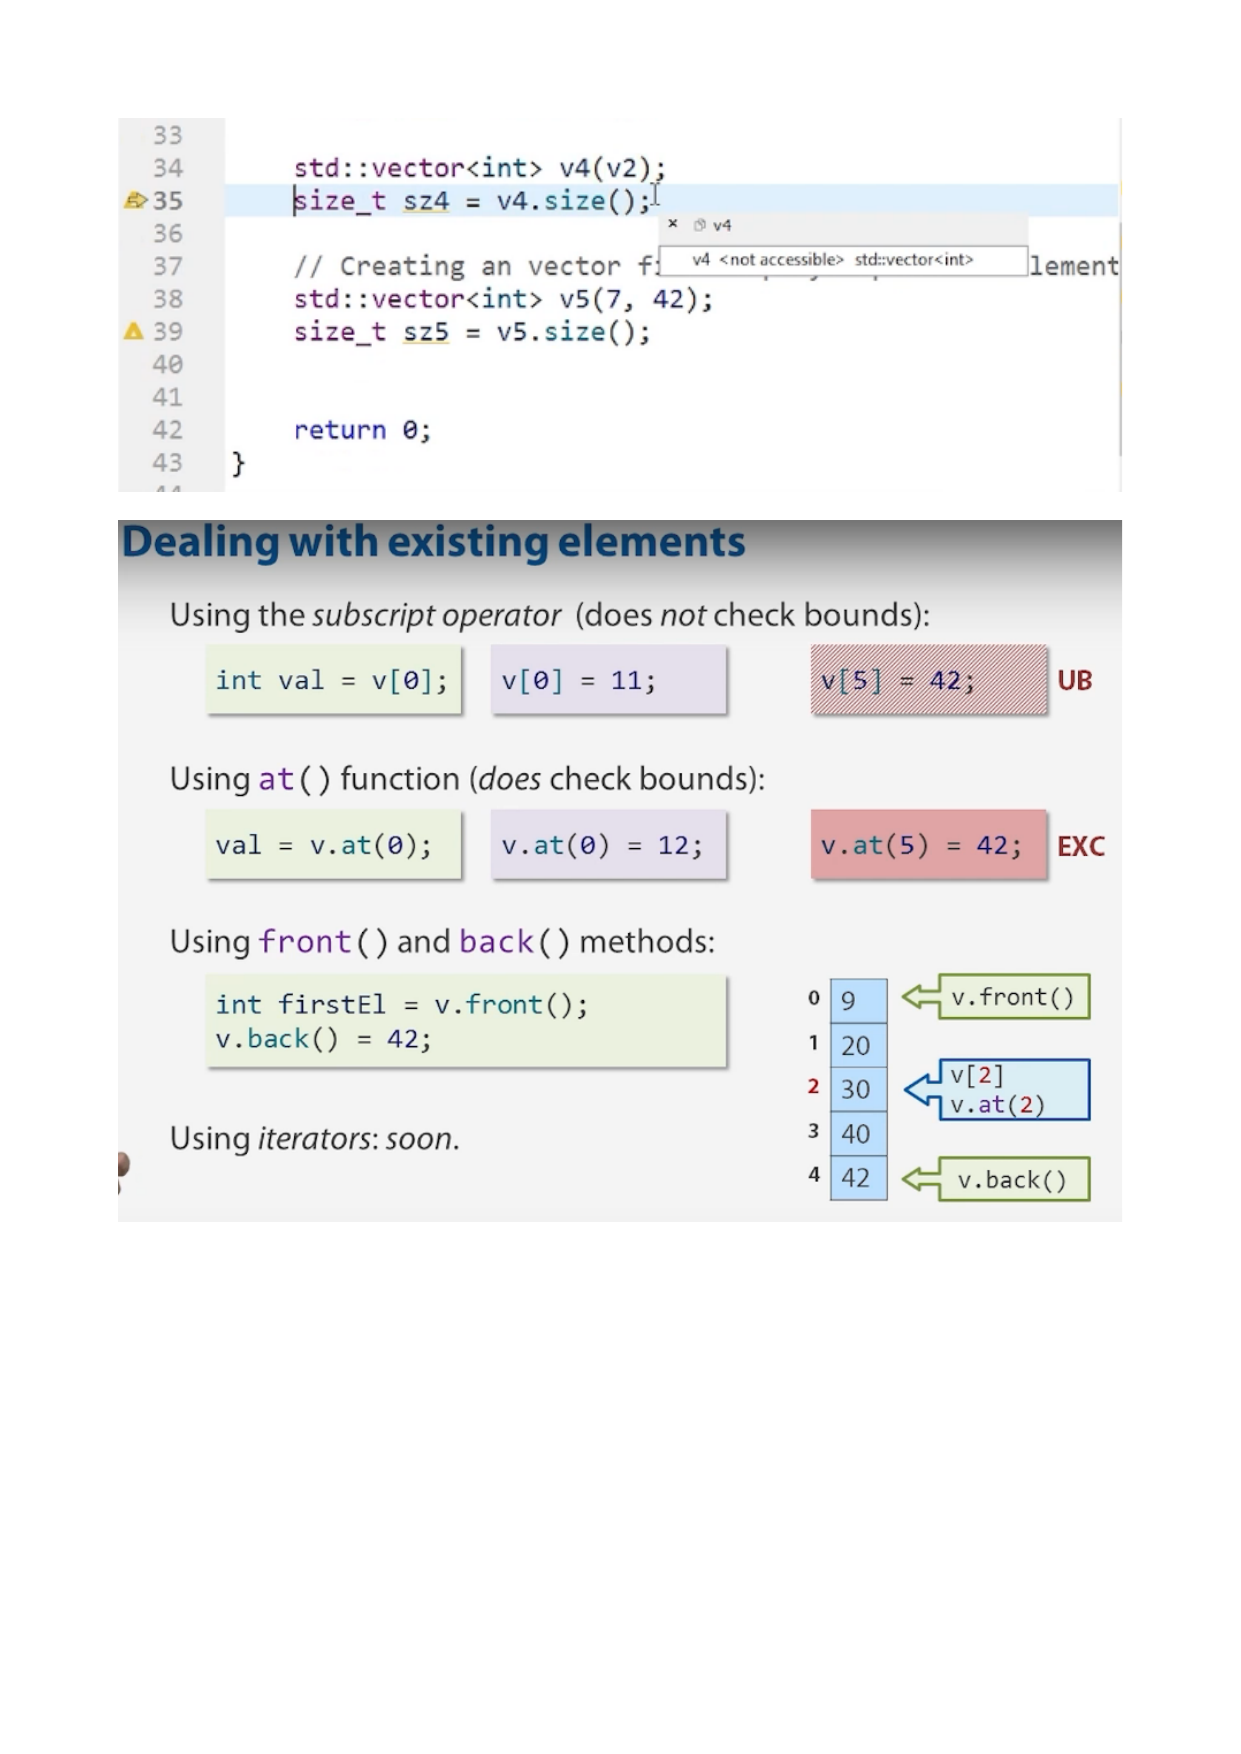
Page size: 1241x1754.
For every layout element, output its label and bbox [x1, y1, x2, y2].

picture [118, 520, 1123, 1222]
picture [118, 118, 1123, 492]
